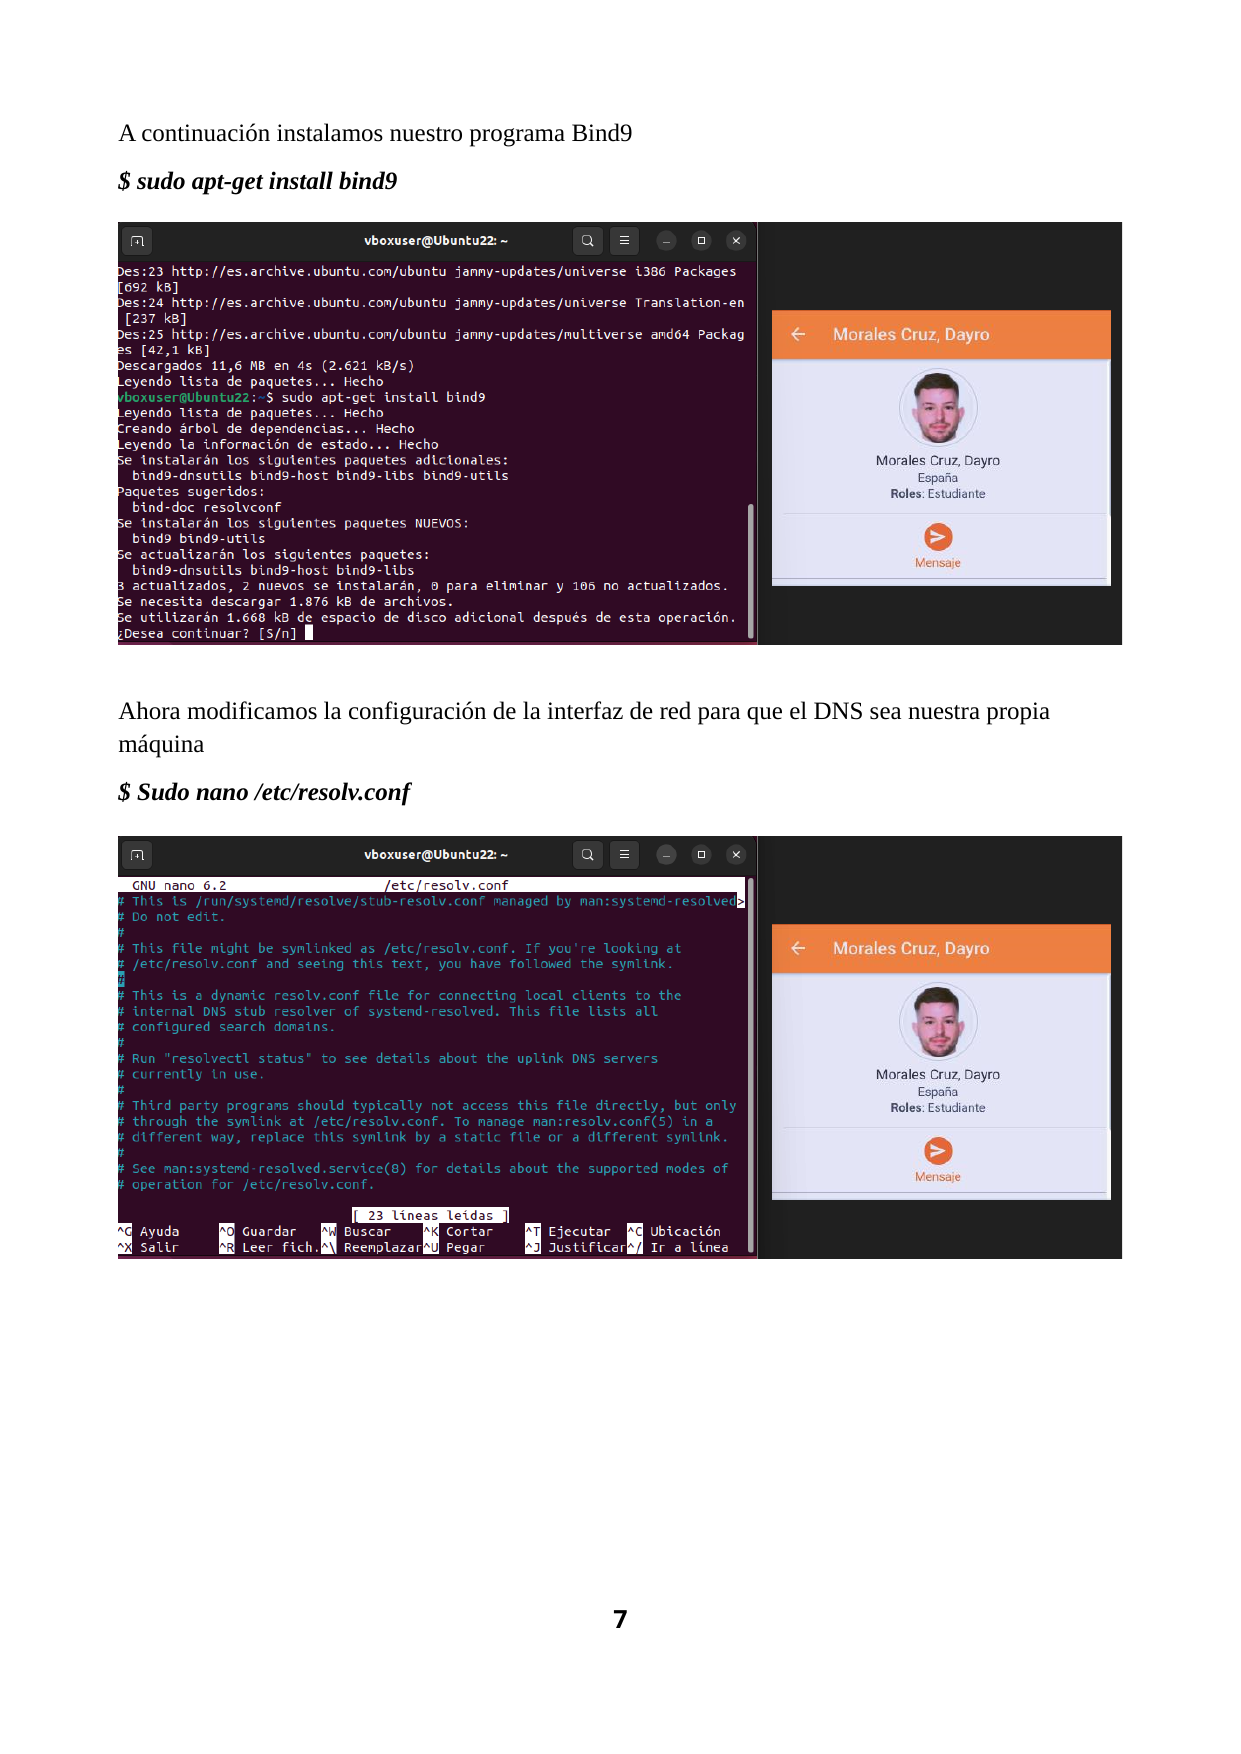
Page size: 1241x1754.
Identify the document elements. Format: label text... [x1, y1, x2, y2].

text $ sudo apt-get install bind9 [118, 166, 1122, 194]
text $ Sudo nano /etc/resolv.conf [118, 777, 1122, 806]
picture [118, 836, 1123, 1259]
text A continuación instalamos nuestro programa Bind9 [118, 118, 1122, 147]
text Ahora modificamos la configuración de la interfaz de red para que el DNS sea nuestra propia máquina [118, 696, 1122, 758]
picture [118, 222, 1123, 645]
